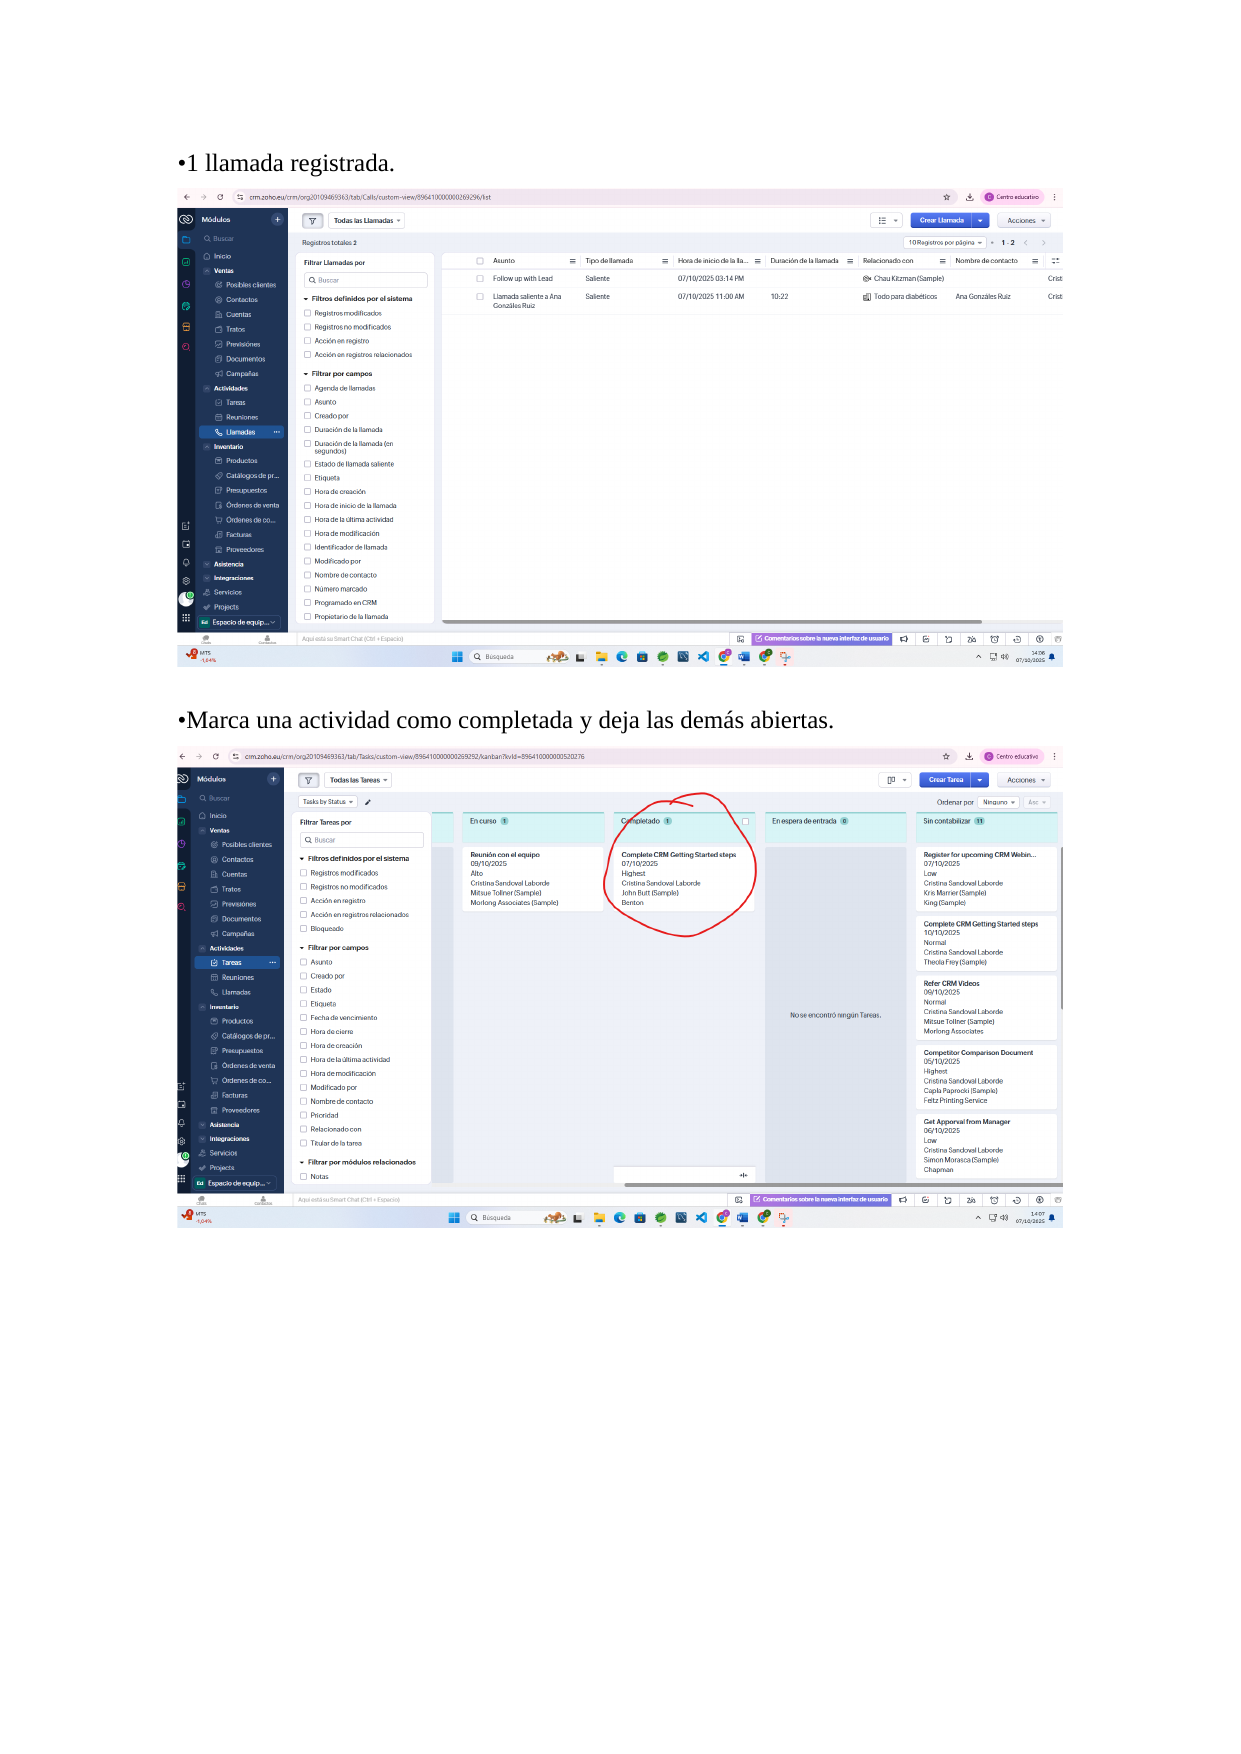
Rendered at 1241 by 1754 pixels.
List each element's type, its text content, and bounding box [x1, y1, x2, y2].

subtitle •Marca una actividad como completada y deja las demás abiertas. [177, 705, 1063, 733]
subtitle •1 llamada registrada. [177, 148, 1063, 176]
